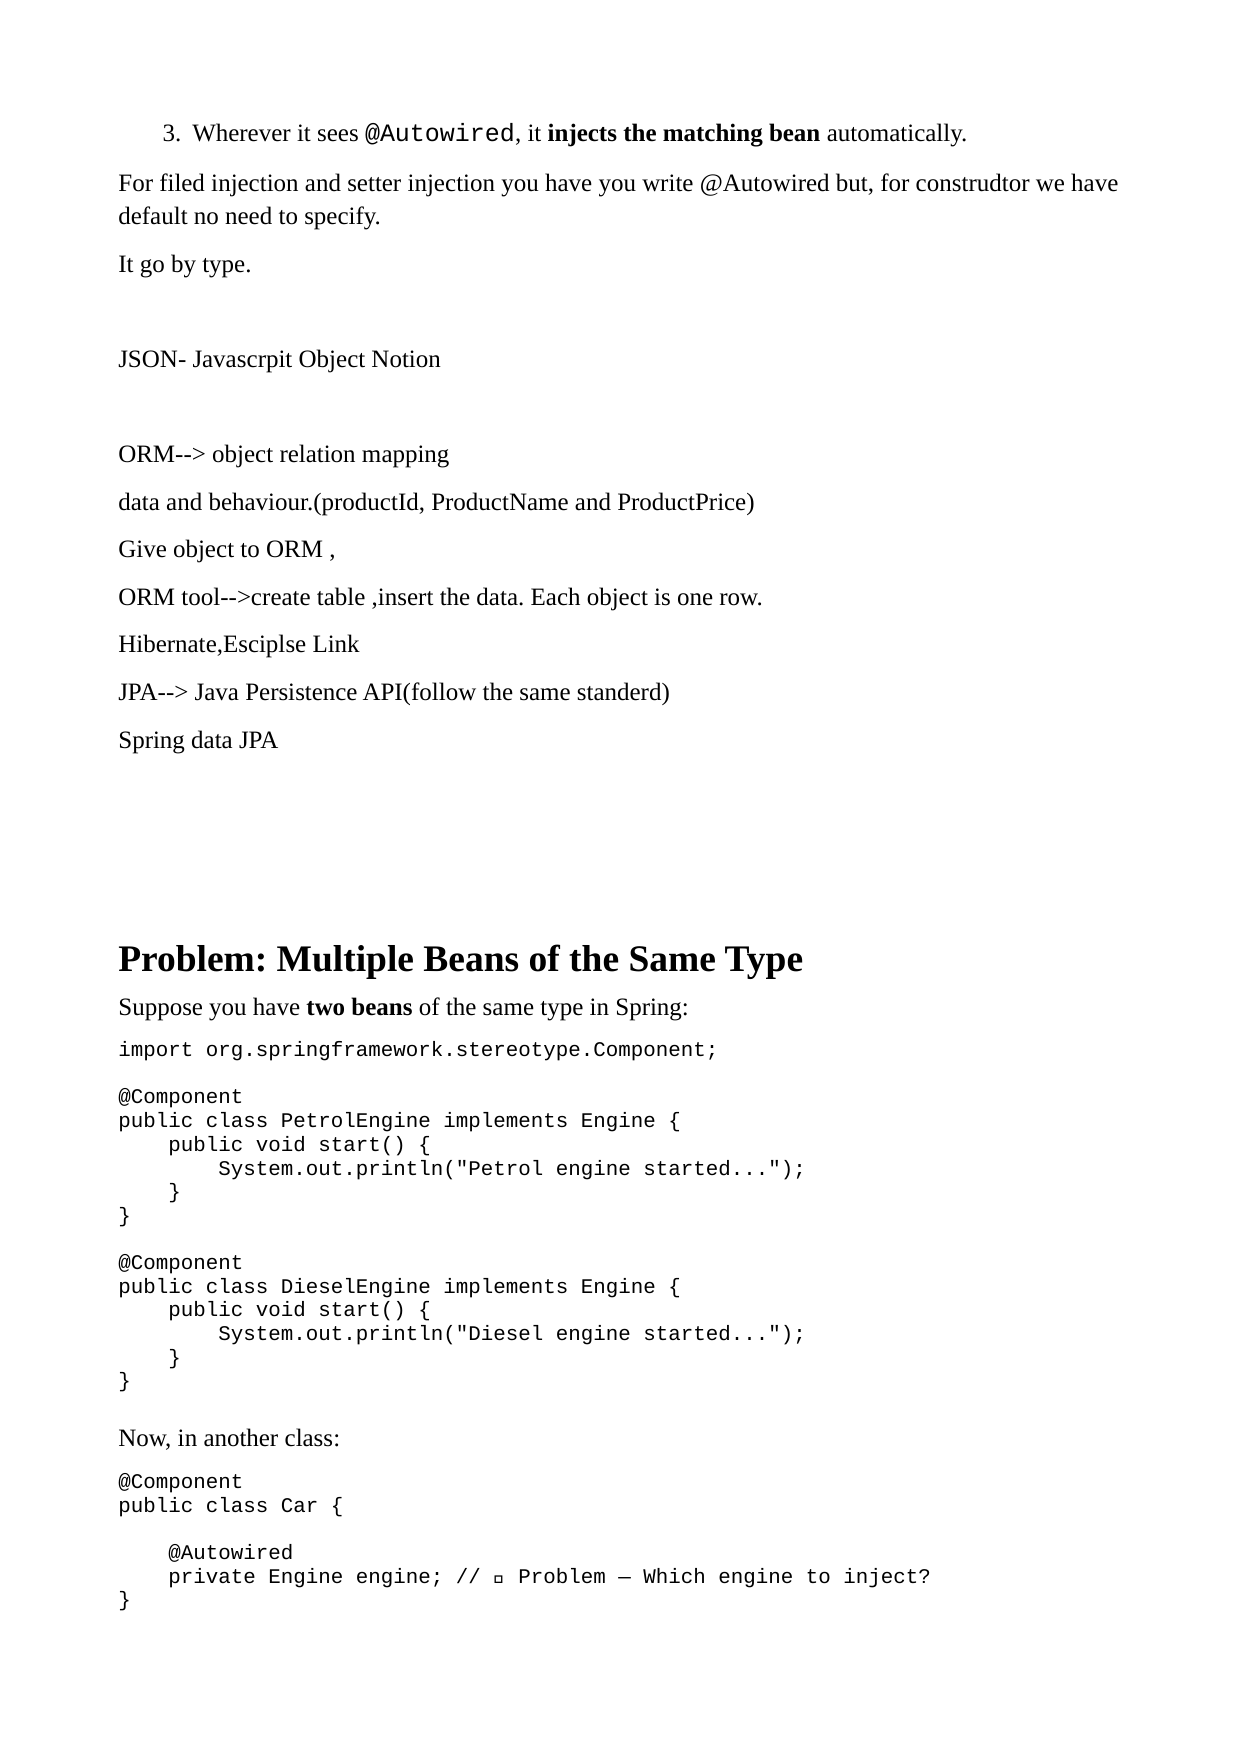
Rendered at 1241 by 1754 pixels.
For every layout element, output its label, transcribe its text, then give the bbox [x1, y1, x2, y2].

text Suppose you have two beans of the same type in Spring: [118, 992, 1122, 1020]
text @Autowired [118, 1542, 1122, 1566]
text public void start() { [118, 1299, 1122, 1323]
text data and behaviour.(productId, ProductName and ProductPrice) [118, 487, 1122, 516]
text @Component [118, 1471, 1122, 1495]
text ORM--> object relation mapping [118, 439, 1122, 468]
text } [118, 1589, 1122, 1613]
text public class Car { [118, 1495, 1122, 1518]
text ORM tool-->create table ,insert the data. Each object is one row. [118, 582, 1122, 611]
text private Engine engine; // ❌ Problem — Which engine to inject? [118, 1566, 1122, 1589]
list Wherever it sees @Autowired, it injects the matching bean automatically. [162, 118, 1122, 149]
text JPA--> Java Persistence API(follow the same standerd) [118, 677, 1122, 706]
text JSON- Javascrpit Object Notion [118, 344, 1122, 373]
text import org.springframework.stereotype.Component; [118, 1039, 1122, 1063]
text Hibernate,Esciplse Link [118, 629, 1122, 658]
text Give object to ORM , [118, 534, 1122, 563]
text public class PetrolEngine implements Engine { [118, 1110, 1122, 1134]
text Now, in another class: [118, 1423, 1122, 1452]
text It go by type. [118, 249, 1122, 277]
text For filed injection and setter injection you have you write @Autowired but, for construdtor we have default no need to specify. [118, 168, 1122, 230]
text Spring data JPA [118, 725, 1122, 753]
text public class DieselEngine implements Engine { [118, 1276, 1122, 1299]
text System.out.println("Diesel engine started..."); [118, 1323, 1122, 1347]
text @Component [118, 1087, 1122, 1110]
text } [118, 1347, 1122, 1370]
subtitle Problem: Multiple Beans of the Same Type [118, 936, 1122, 979]
text public void start() { [118, 1134, 1122, 1157]
text @Component [118, 1252, 1122, 1276]
text System.out.println("Petrol engine started..."); [118, 1157, 1122, 1181]
text } [118, 1181, 1122, 1205]
text } [118, 1370, 1122, 1394]
text } [118, 1205, 1122, 1228]
